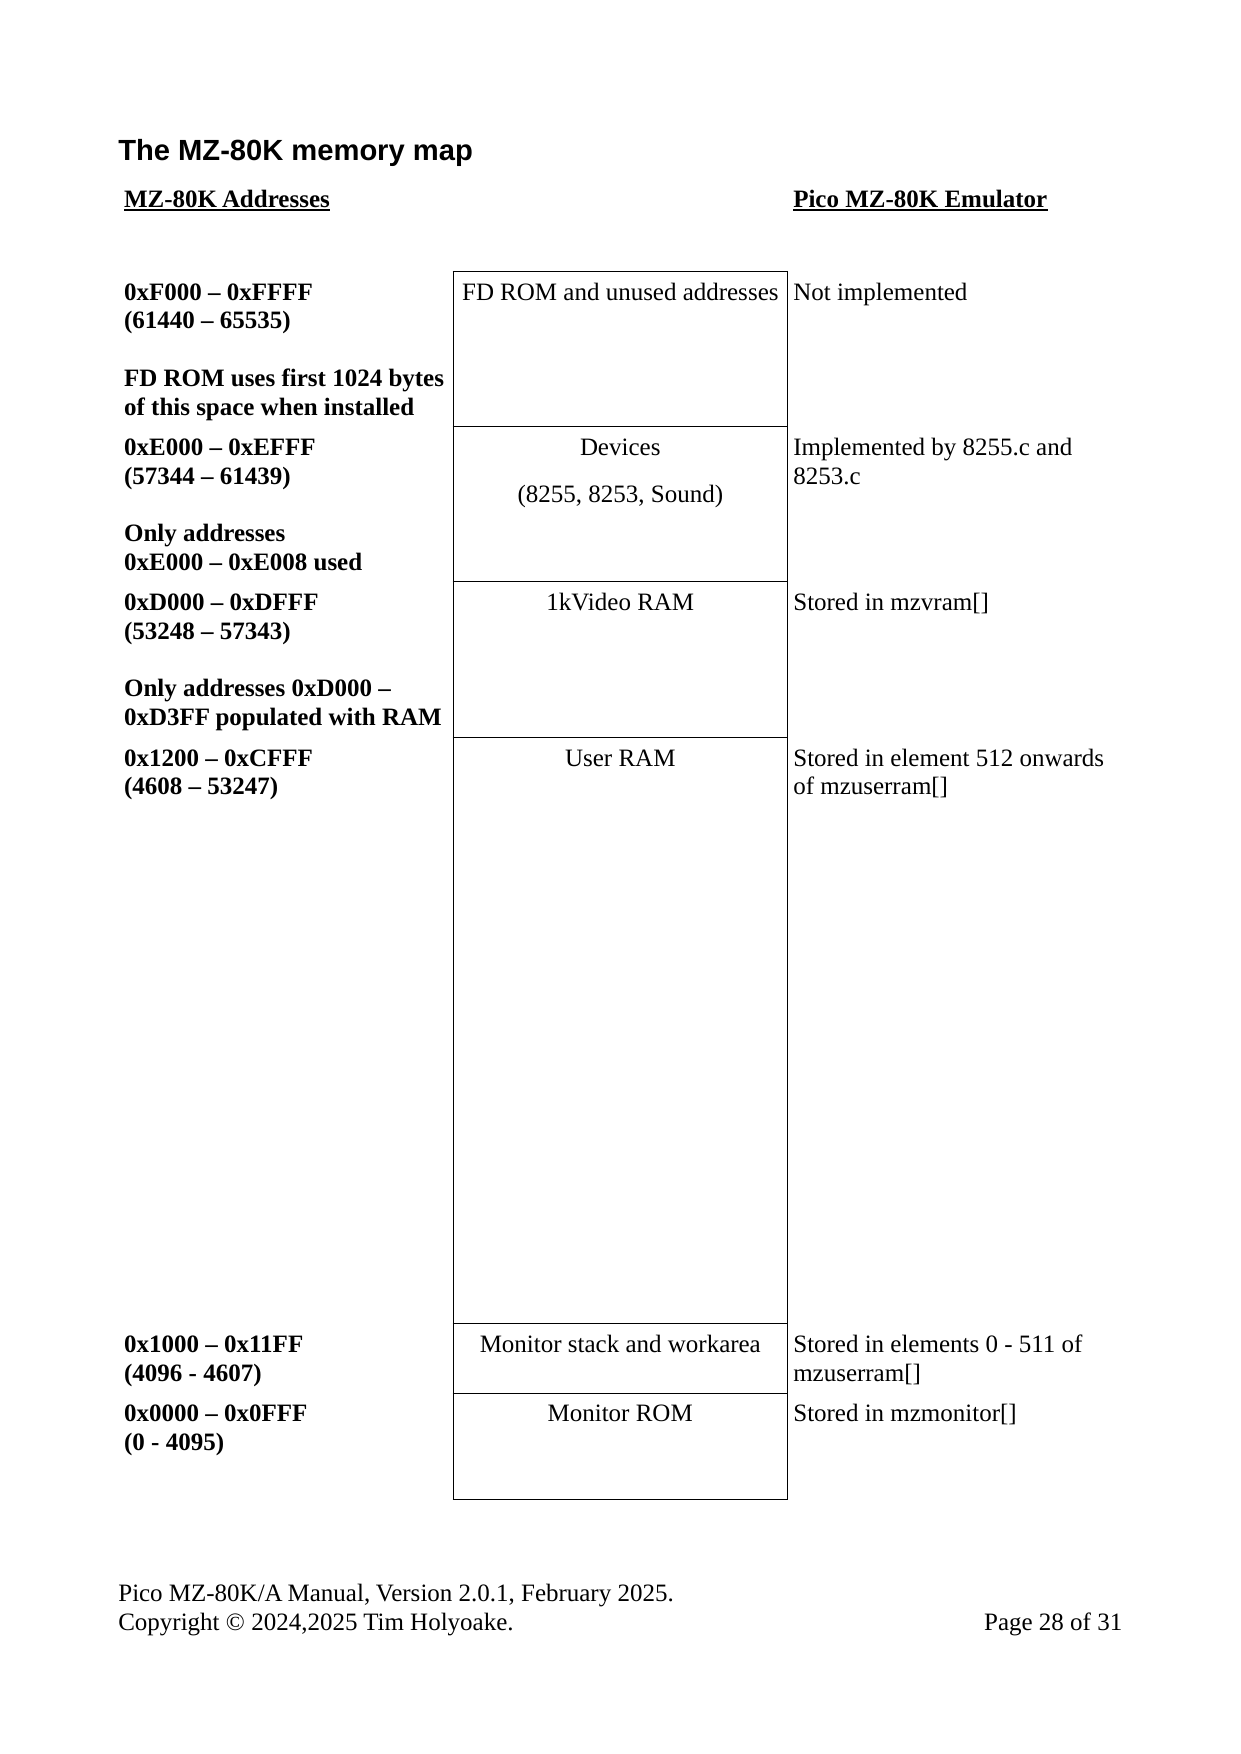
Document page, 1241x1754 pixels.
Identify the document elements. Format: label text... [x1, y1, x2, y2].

table_header Pico MZ-80K Emulator [788, 179, 1122, 271]
table_cell Stored in elements 0 - 511 of mzuserram[] [788, 1323, 1122, 1392]
subtitle The MZ-80K memory map [118, 133, 1122, 166]
table_cell 0xF000 – 0xFFFF (61440 – 65535) FD ROM uses first 1024 bytes of this space when installed [118, 271, 453, 426]
table_cell FD ROM and unused addresses [454, 272, 787, 426]
table_cell Devices (8255, 8253, Sound) [454, 427, 787, 581]
table_cell Not implemented [788, 271, 1122, 426]
table_header MZ-80K Addresses [118, 179, 453, 271]
table_cell Monitor stack and workarea [454, 1324, 787, 1392]
table_cell 0x0000 – 0x0FFF (0 - 4095) [118, 1393, 453, 1499]
table_cell 0x1000 – 0x11FF (4096 - 4607) [118, 1323, 453, 1392]
table_cell Implemented by 8255.c and 8253.c [788, 426, 1122, 581]
table_cell User RAM [454, 738, 787, 1323]
table_header [453, 179, 787, 271]
table_cell 0x1200 – 0xCFFF (4608 – 53247) [118, 737, 453, 1323]
table_cell Stored in element 512 onwards of mzuserram[] [788, 737, 1122, 1323]
table_cell Monitor ROM [454, 1394, 787, 1499]
table_cell 1kVideo RAM [454, 582, 787, 737]
table_cell 0xD000 – 0xDFFF (53248 – 57343) Only addresses 0xD000 – 0xD3FF populated with RAM [118, 581, 453, 737]
table_cell Stored in mzvram[] [788, 581, 1122, 737]
table_cell 0xE000 – 0xEFFF (57344 – 61439) Only addresses 0xE000 – 0xE008 used [118, 426, 453, 581]
table_cell Stored in mzmonitor[] [788, 1393, 1122, 1499]
